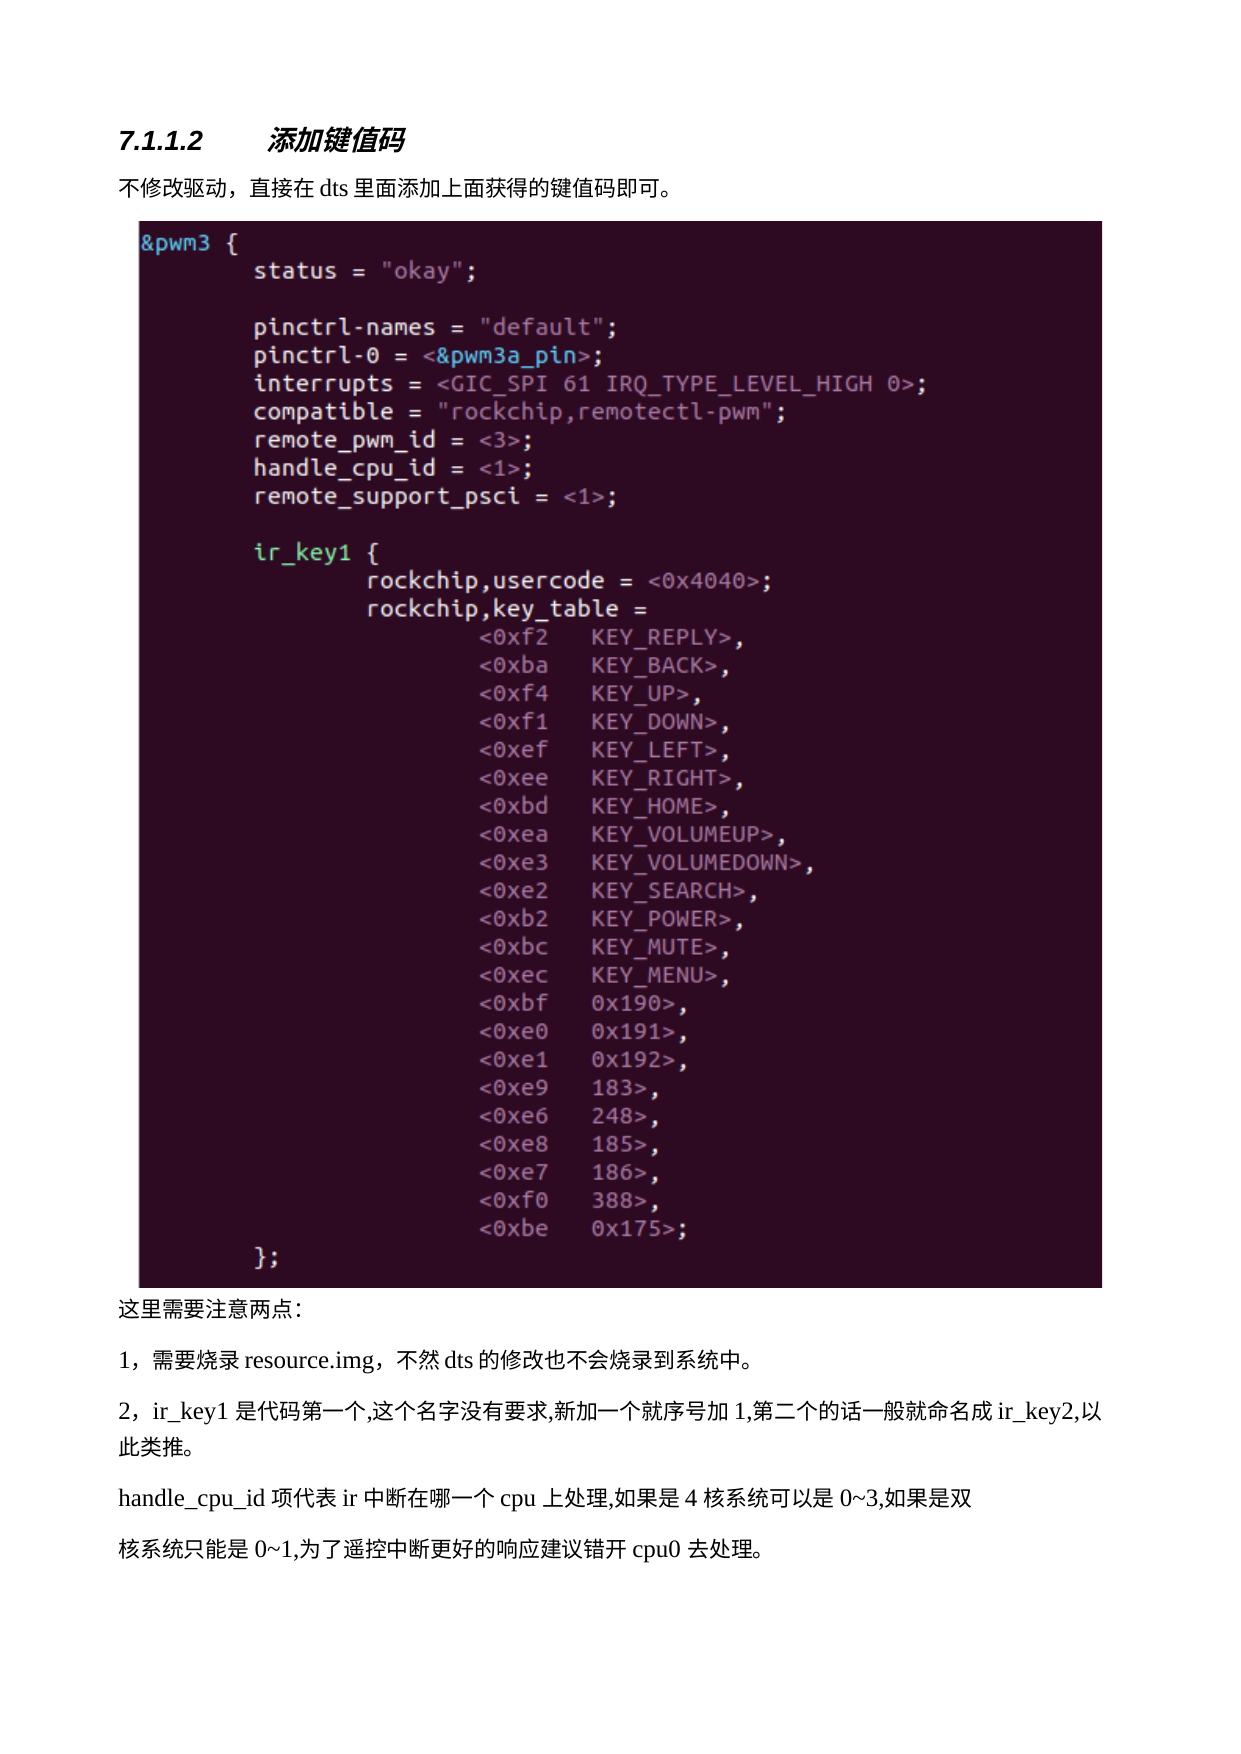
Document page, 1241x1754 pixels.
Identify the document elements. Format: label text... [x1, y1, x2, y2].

text handle_cpu_id 项代表 ir 中断在哪一个 cpu 上处理,如果是 4 核系统可以是 0~3,如果是双 [118, 1481, 1122, 1513]
text 核系统只能是 0~1,为了遥控中断更好的响应建议错开 cpu0 去处理。 [118, 1532, 1122, 1564]
text 不修改驱动，直接在dts里面添加上面获得的键值码即可。 [118, 171, 1122, 202]
text 2，ir_key1 是代码第一个,这个名字没有要求,新加一个就序号加 1,第二个的话一般就命名成ir_key2,以此类推。 [118, 1394, 1122, 1462]
text 1，需要烧录resource.img，不然dts的修改也不会烧录到系统中。 [118, 1343, 1122, 1374]
subtitle 7.1.1.2 添加键值码 [118, 118, 1122, 158]
picture [138, 221, 1103, 1288]
text 这里需要注意两点： [118, 222, 1122, 1324]
